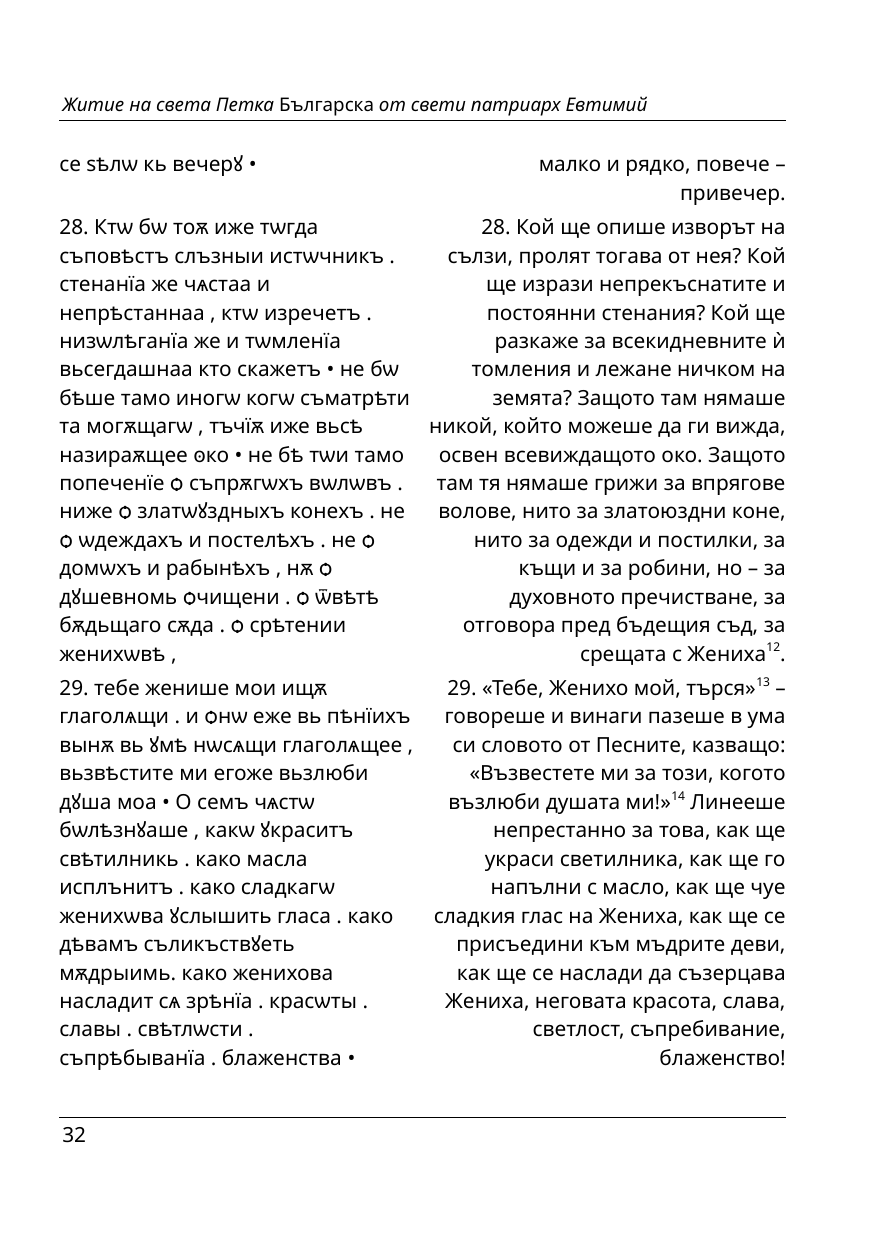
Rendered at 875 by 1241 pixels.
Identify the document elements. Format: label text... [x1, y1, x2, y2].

table_cell 28. Ктѡ бѡ тоѫ иже тѡгда съповѣстъ слъзныи истѡчникъ . стенанїа же чѧстаа и непрѣстаннаа , ктѡ изречетъ . низѡлѣганїа же и тѡмленїа вьсегдашнаа кто скажетъ • не бѡ бѣше тамо иногѡ когѡ съматрѣти та могѫщагѡ , тъчїѫ иже вьсѣ назираѫщее ꙩко • не бѣ тѡи тамо попеченїе ѻ съпрѫгѡхъ вѡлѡвъ . ниже ѻ златѡꙋздныхъ конехъ . не ѻ ѡдеждахъ и постелѣхъ . не ѻ домѡхъ и рабынѣхъ , нѫ ѻ дꙋшевномь ѻчищени . ѻ ѿвѣтѣ бѫдьщаго сѫда . ѻ срѣтении женихѡвѣ , [59, 212, 422, 673]
table_cell се ѕѣлѡ кь вечерꙋ • [59, 150, 422, 212]
table_cell 29. «Тебе, Женихо мой, търся»13 – говореше и винаги пазеше в ума си словото от Песните, казващо: «Възвестете ми за този, когото възлюби душата ми!»14 Линееше непрестанно за това, как ще украси светилника, как ще го напълни с масло, как ще чуе сладкия глас на Жениха, как ще се присъедини към мъдрите деви, как ще се наслади да съзерцава Жениха, неговата красота, слава, светлост, съпребивание, блаженство! [422, 673, 786, 1077]
table_cell малко и рядко, повече – привечер. [422, 150, 786, 212]
table_cell 29. тебе женише мои ищѫ глаголѧщи . и ѻнѡ еже вь пѣнїихъ вынѫ вь ꙋмѣ нѡсѧщи глаголѧщее , вьзвѣстите ми егоже вьзлюби дꙋша моа • О семъ чѧстѡ бѡлѣзнꙋаше , какѡ ꙋкраситъ свѣтилникь . како масла исплънитъ . како сладкагѡ женихѡва ꙋслышить гласа . како дѣвамъ съликъствꙋеть мѫдрыимь. како женихова насладит сѧ зрѣнїа . красѡты . славы . свѣтлѡсти . съпрѣбыванїа . блаженства • [59, 673, 422, 1077]
table_cell 28. Кой ще опише изворът на сълзи, пролят тогава от нея? Кой ще изрази непрекъснатите и постоянни стенания? Кой ще разкаже за всекидневните ѝ томления и лежане ничком на земята? Защото там нямаше никой, който можеше да ги вижда, освен всевиждащото око. Защото там тя нямаше грижи за впрягове волове, нито за златоюздни коне, нито за одежди и постилки, за къщи и за робини, но – за духовното пречистване, за отговора пред бъдещия съд, за срещата с Жениха12. [422, 212, 786, 673]
